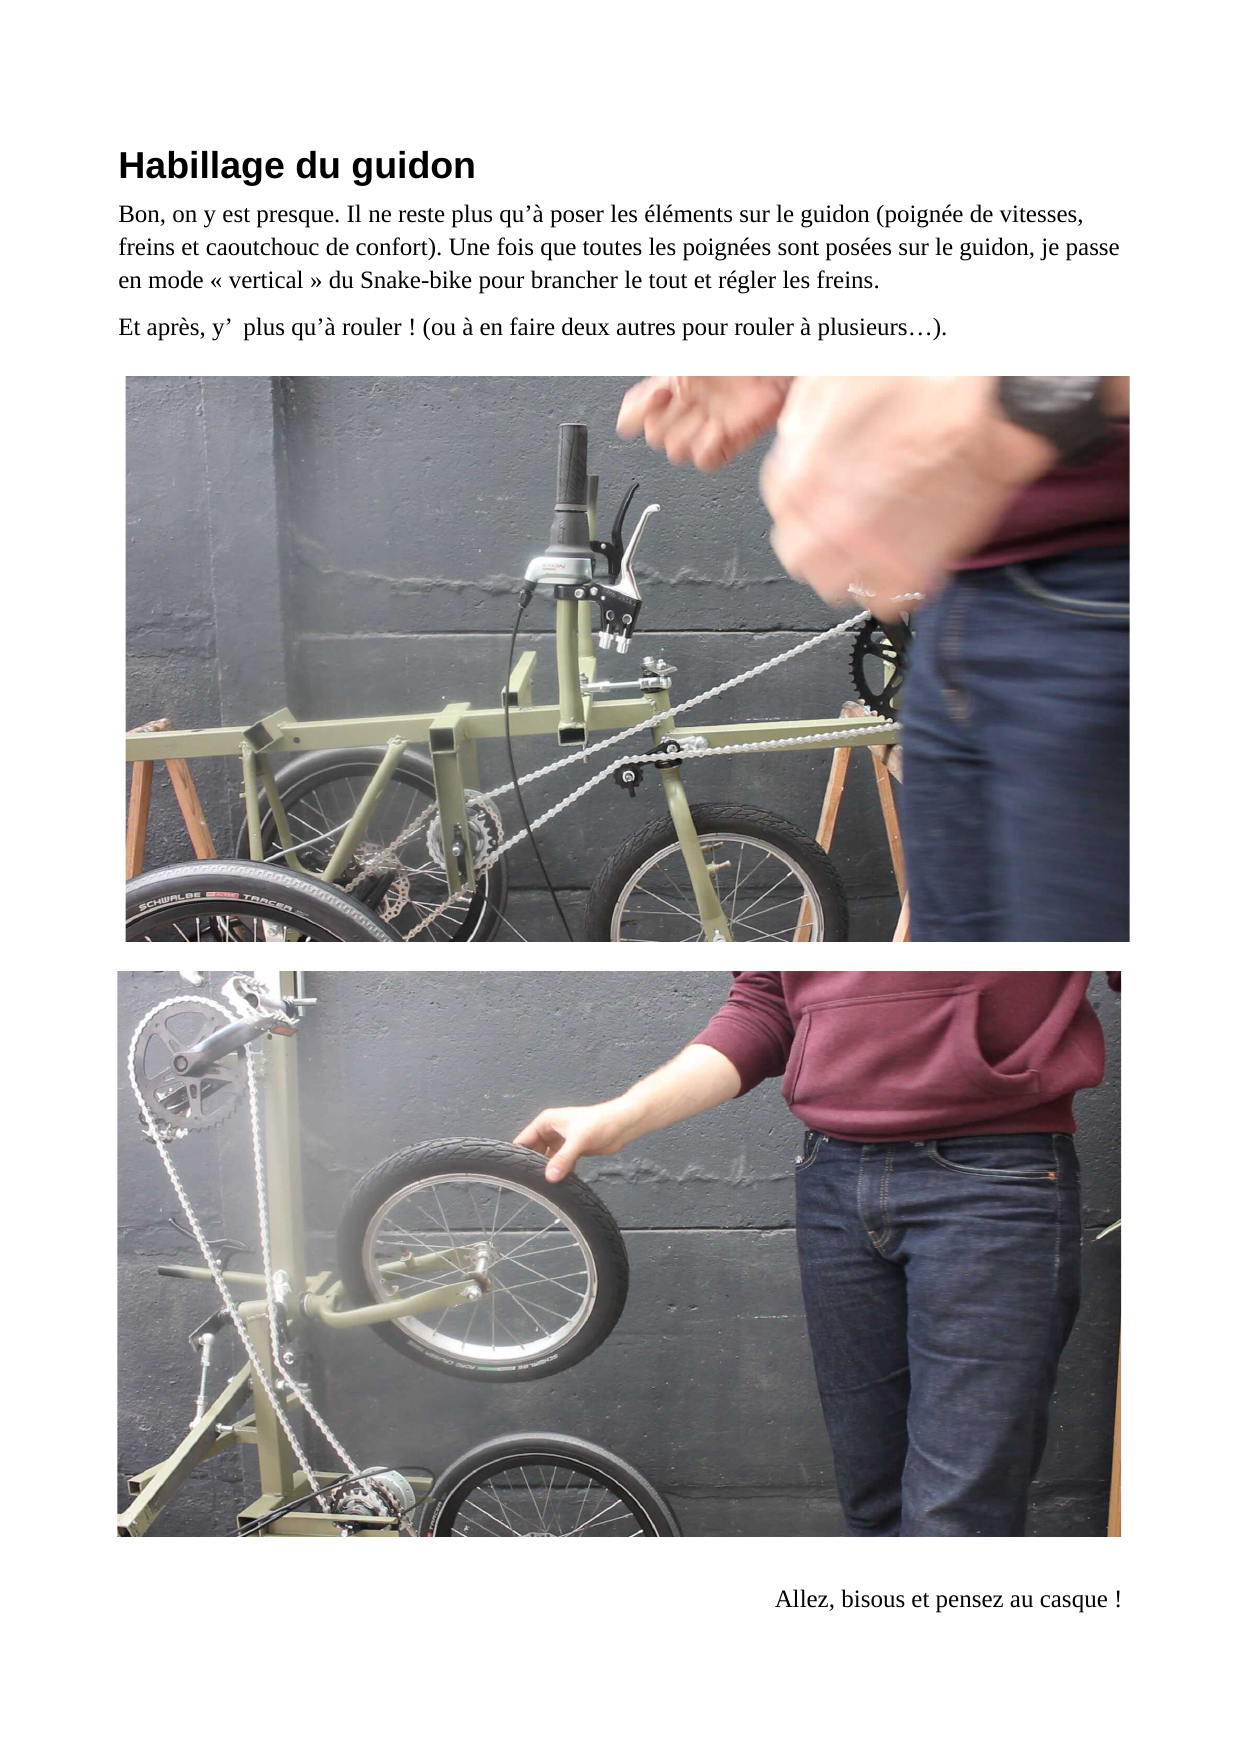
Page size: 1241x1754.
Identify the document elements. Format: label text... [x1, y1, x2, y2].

text Bon, on y est presque. Il ne reste plus qu’à poser les éléments sur le guidon (poignée de vitesses, freins et caoutchouc de confort). Une fois que toutes les poignées sont posées sur le guidon, je passe en mode « vertical » du Snake-bike pour brancher le tout et régler les freins. [118, 199, 1122, 293]
picture [117, 971, 1122, 1537]
subtitle Habillage du guidon [118, 143, 1122, 186]
picture [125, 376, 1130, 942]
text Allez, bisous et pensez au casque ! [118, 1584, 1122, 1613]
text Et après, y’ plus qu’à rouler ! (ou à en faire deux autres pour rouler à plusieurs…). [118, 312, 1122, 341]
